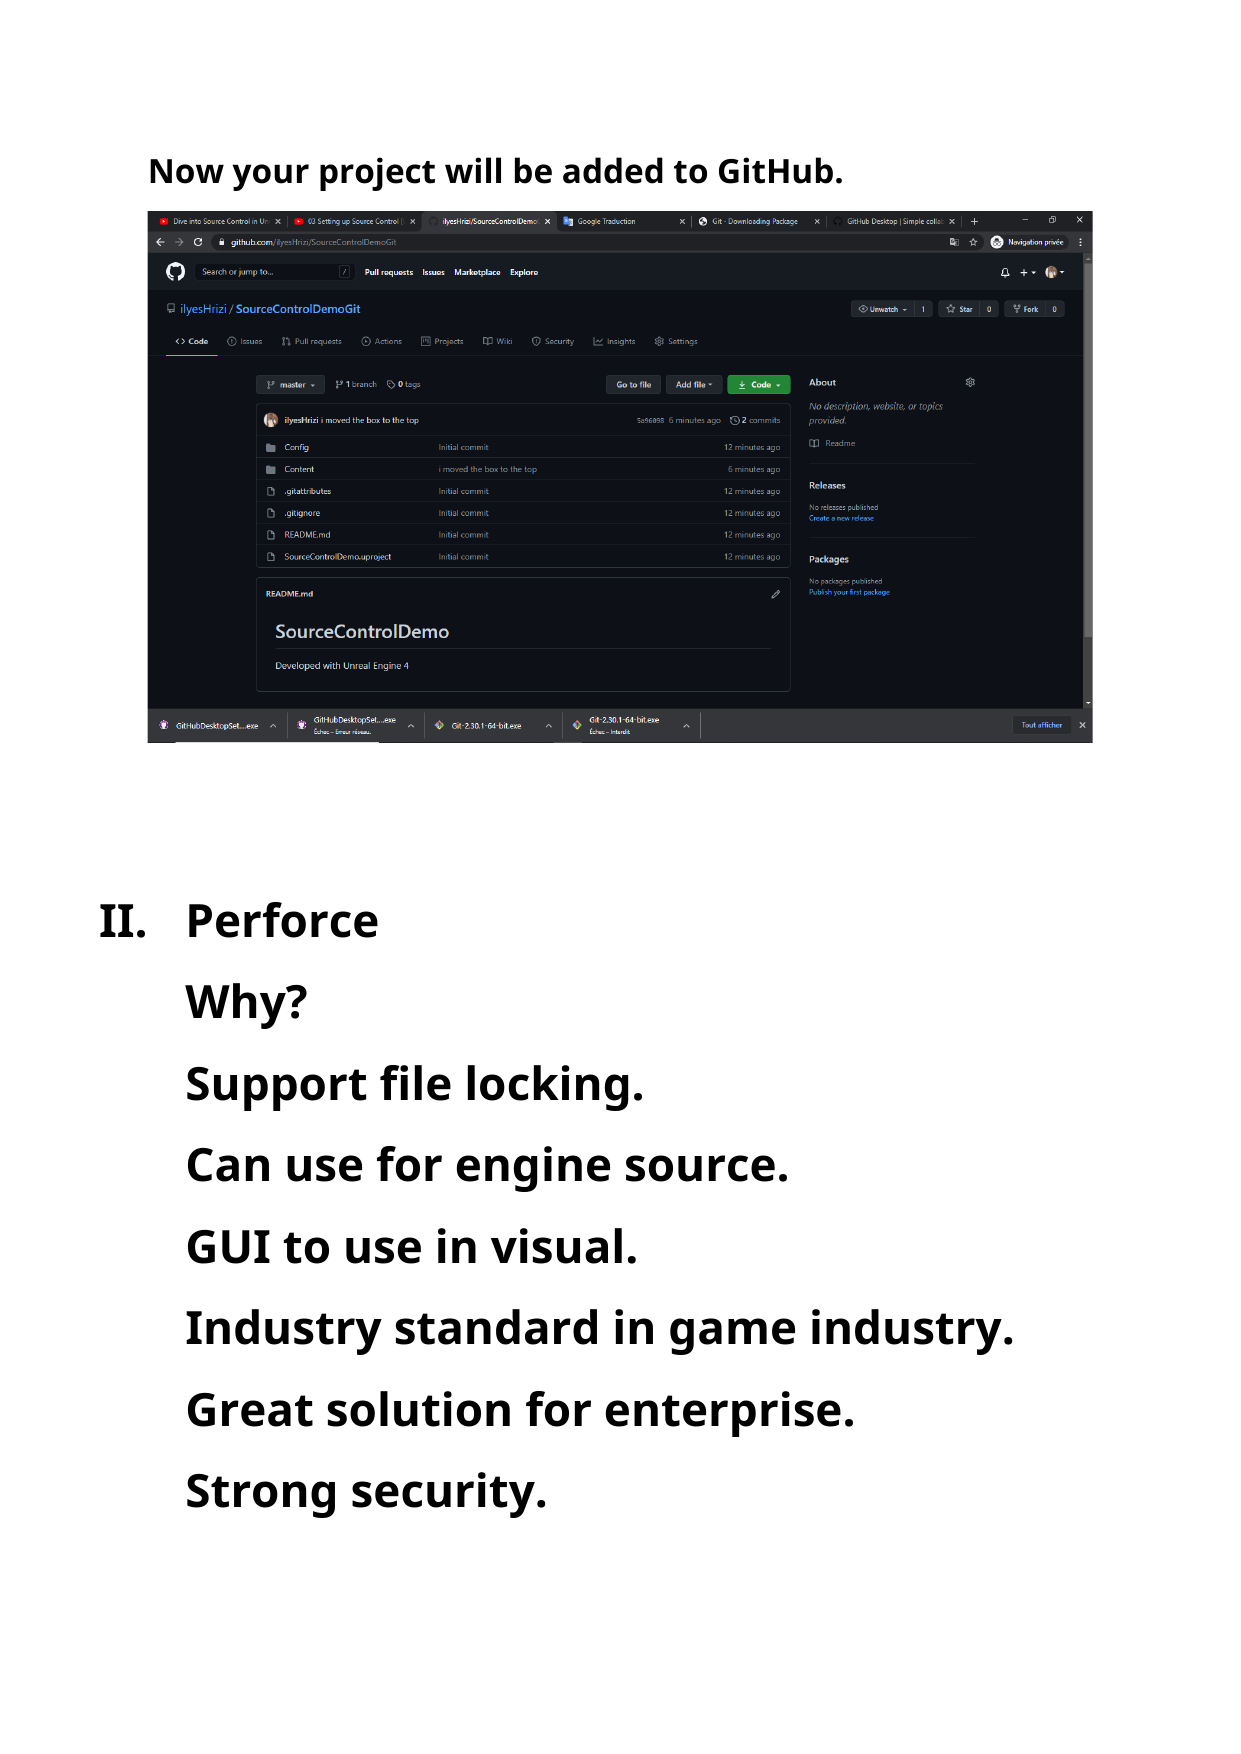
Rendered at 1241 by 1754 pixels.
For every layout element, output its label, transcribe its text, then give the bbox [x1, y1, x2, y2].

list Why? [185, 970, 1093, 1032]
list GUI to use in visual. [185, 1214, 1093, 1277]
list Great solution for enterprise. [185, 1377, 1093, 1439]
list Support file locking. [185, 1051, 1093, 1114]
list Can use for engine source. [185, 1133, 1093, 1195]
list Strong security. [185, 1459, 1093, 1521]
list Perforce [148, 888, 1093, 951]
list Industry standard in game industry. [185, 1296, 1093, 1358]
text Now your project will be added to GitHub. [148, 148, 1093, 193]
